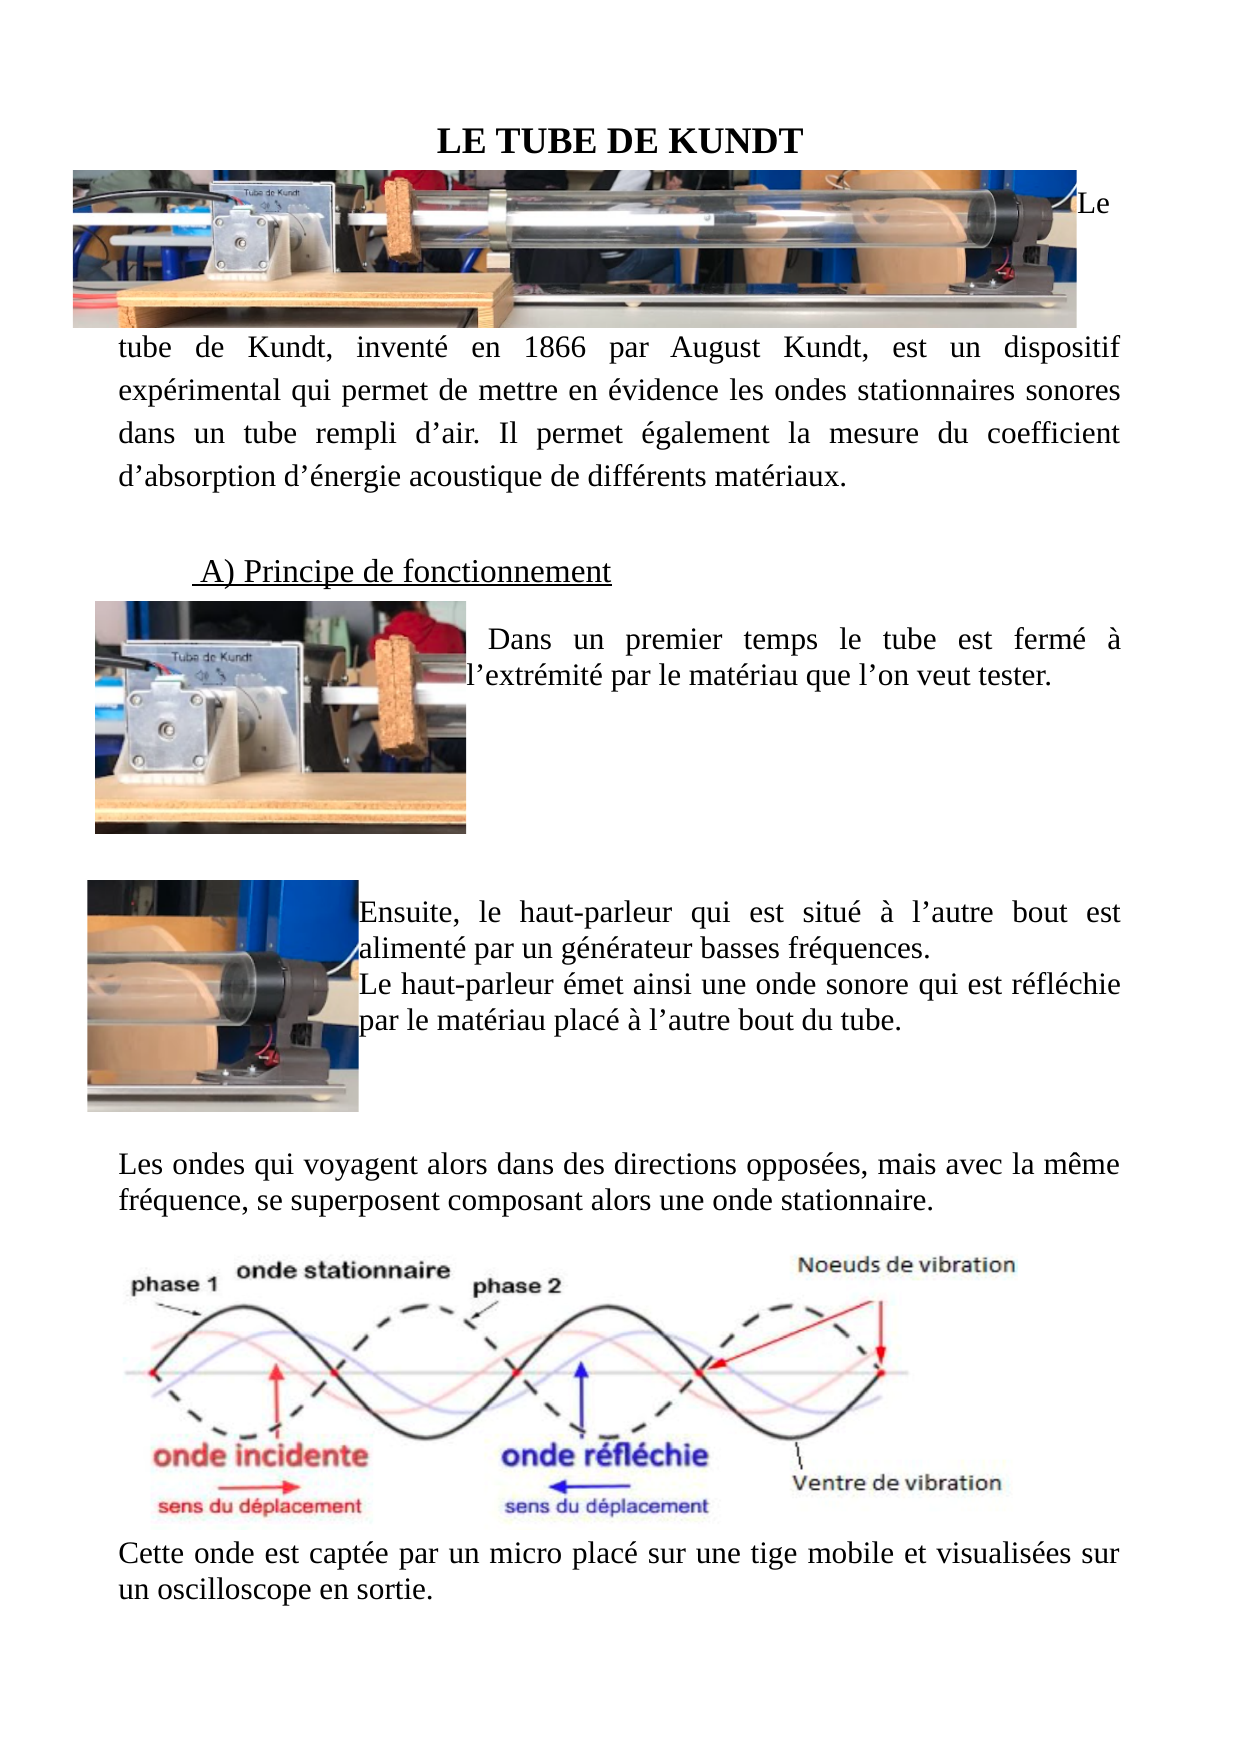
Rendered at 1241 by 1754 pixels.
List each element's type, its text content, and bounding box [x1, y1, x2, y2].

text Cette onde est captée par un micro placé sur une tige mobile et visualisées sur un oscilloscope en sortie. [118, 1534, 1122, 1606]
text [118, 894, 358, 966]
text Le haut-parleur émet ainsi une onde sonore qui est réfléchie par le matériau placé à l’autre bout du tube. [359, 966, 1122, 1037]
text Ensuite, le haut-parleur qui est situé à l’autre bout est alimenté par un générateur basses fréquences. [359, 894, 1122, 966]
text LE TUBE DE KUNDT [118, 118, 1122, 161]
picture [118, 1245, 1019, 1534]
text A) Principe de fonctionnement [118, 551, 1122, 589]
text [118, 966, 358, 1037]
text Le tube de Kundt, inventé en 1866 par August Kundt, est un dispositif expérimental qui permet de mettre en évidence les ondes stationnaires sonores dans un tube rempli d’air. Il permet également la mesure du coefficient d’absorption d’énergie acoustique de différents matériaux. [118, 184, 1122, 493]
picture [72, 170, 1077, 328]
picture [95, 601, 297, 834]
text Les ondes qui voyagent alors dans des directions opposées, mais avec la même fréquence, se superposent composant alors une onde stationnaire. [118, 1145, 1122, 1217]
text Dans un premier temps le tube est fermé à l’extrémité par le matériau que l’on veut tester. [297, 618, 1122, 692]
